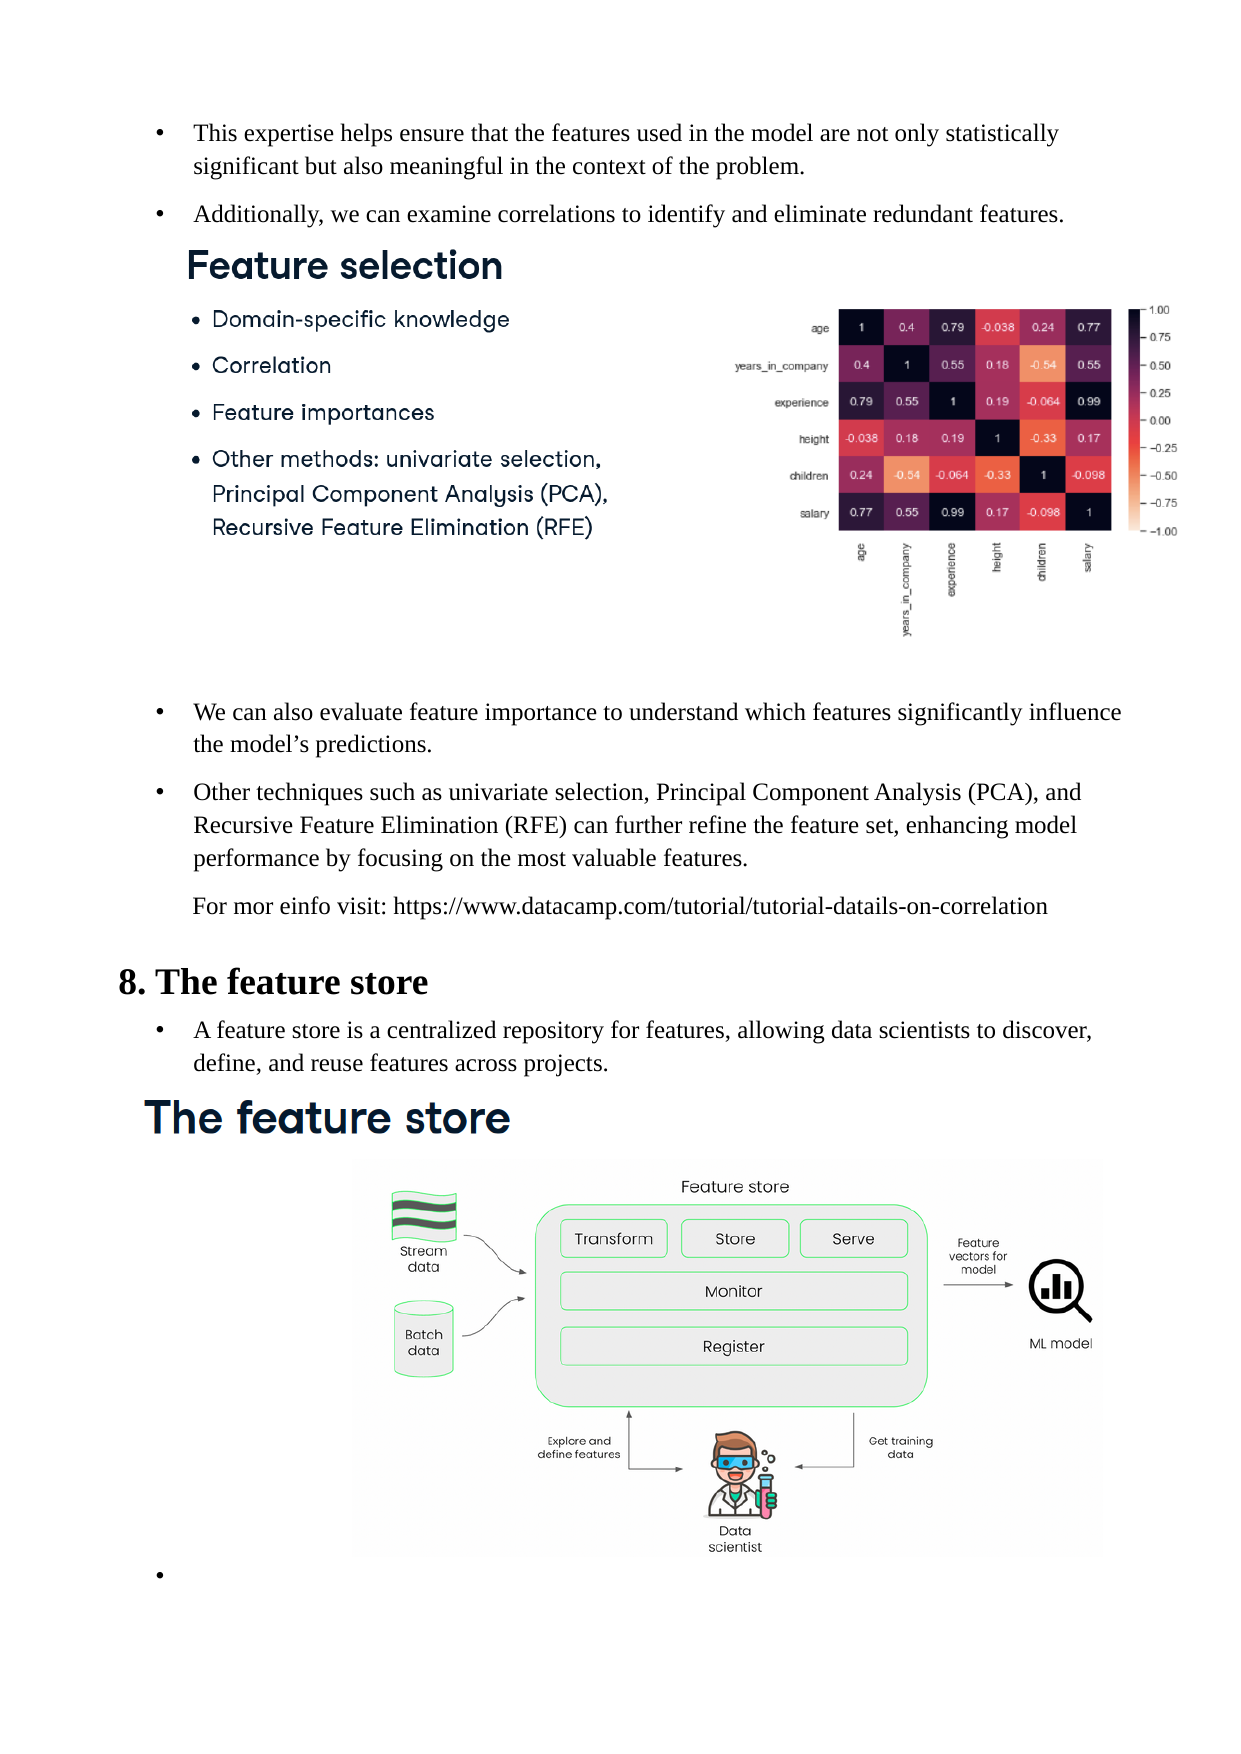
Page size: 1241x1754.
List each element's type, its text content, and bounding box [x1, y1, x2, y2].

picture [180, 246, 1184, 645]
list This expertise helps ensure that the features used in the model are not only statistically significant but also meaningful in the context of the problem. [156, 118, 1122, 180]
subtitle 8. The feature store [118, 959, 1122, 1002]
list Additionally, we can examine correlations to identify and eliminate redundant features. [156, 199, 1122, 227]
list For mor einfo visit: https://www.datacamp.com/tutorial/tutorial-datails-on-correlation [162, 891, 1122, 919]
list Other techniques such as univariate selection, Principal Component Analysis (PCA), and Recursive Feature Elimination (RFE) can further refine the feature set, enhancing model performance by focusing on the most valuable features. [156, 777, 1122, 872]
list We can also evaluate feature importance to understand which features significantly influence the model’s predictions. [156, 697, 1122, 758]
picture [136, 1095, 1104, 1557]
list A feature store is a centralized repository for features, allowing data scientists to discover, define, and reuse features across projects. [156, 1015, 1122, 1077]
